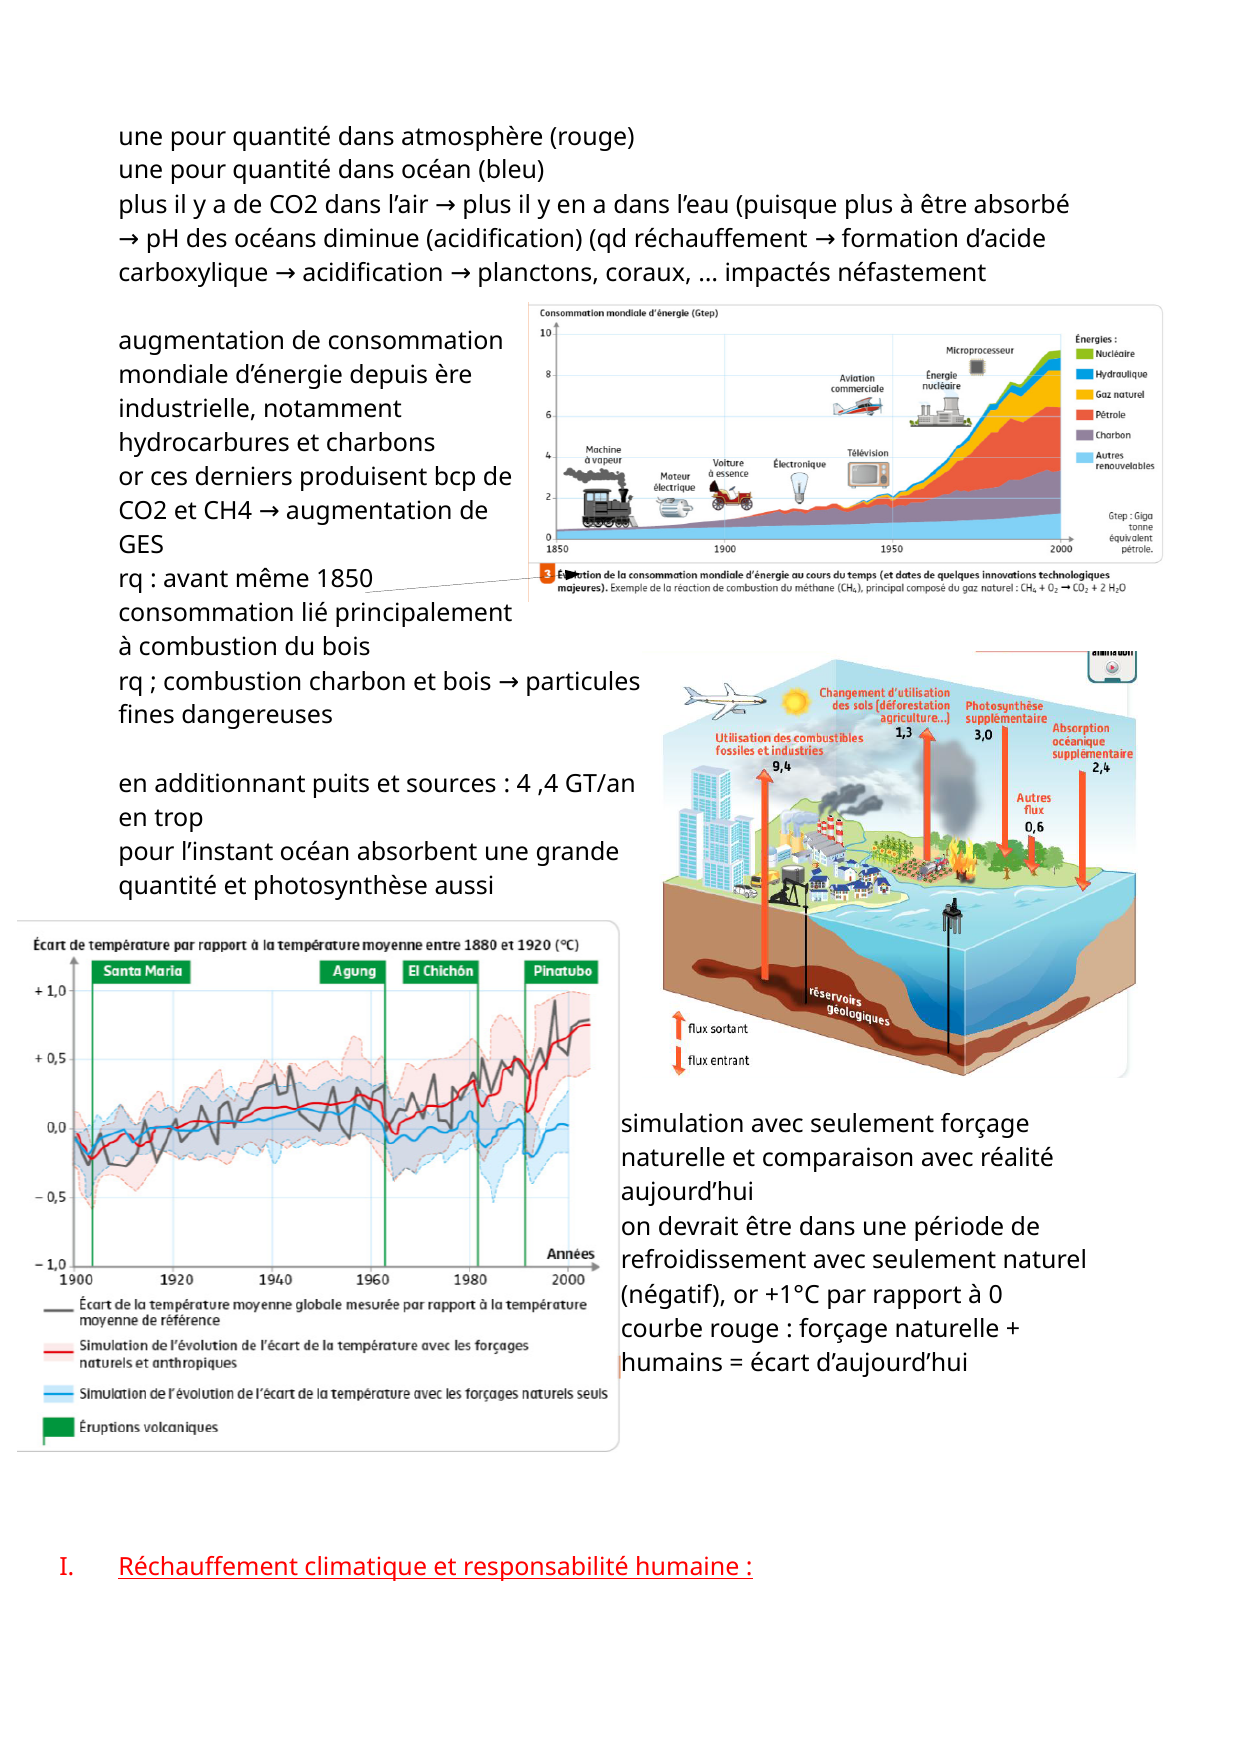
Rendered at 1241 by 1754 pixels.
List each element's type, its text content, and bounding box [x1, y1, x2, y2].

text pour l’instant océan absorbent une grande quantité et photosynthèse aussi [118, 833, 642, 902]
text or ces derniers produisent bcp de CO2 et CH4 → augmentation de GES [118, 459, 528, 561]
list Réchauffement climatique et responsabilité humaine : [59, 1549, 1122, 1583]
text → pH des océans diminue (acidification) (qd réchauffement → formation d’acide carboxylique → acidification → planctons, coraux, … impactés néfastement [118, 220, 1122, 288]
text en additionnant puits et sources : 4 ,4 GT/an en trop [118, 765, 642, 833]
text courbe rouge : forçage naturelle + humains = écart d’aujourd’hui [621, 1310, 1122, 1378]
text plus il y a de CO2 dans l’air → plus il y en a dans l’eau (puisque plus à être absorbé [118, 186, 1122, 220]
picture [17, 920, 621, 1453]
text une pour quantité dans océan (bleu) [118, 152, 1122, 186]
text on devrait être dans une période de refroidissement avec seulement naturel (négatif), or +1°C par rapport à 0 [621, 1208, 1122, 1310]
picture [528, 302, 1166, 602]
text simulation avec seulement forçage naturelle et comparaison avec réalité aujourd’hui [621, 1072, 1122, 1208]
text augmentation de consommation mondiale d’énergie depuis ère industrielle, notamment hydrocarbures et charbons [118, 322, 528, 459]
picture [642, 651, 1139, 1078]
text rq : avant même 1850 consommation lié principalement à combustion du bois [118, 561, 1122, 663]
text une pour quantité dans atmosphère (rouge) [118, 118, 1122, 152]
text rq ; combustion charbon et bois → particules fines dangereuses [118, 663, 642, 731]
